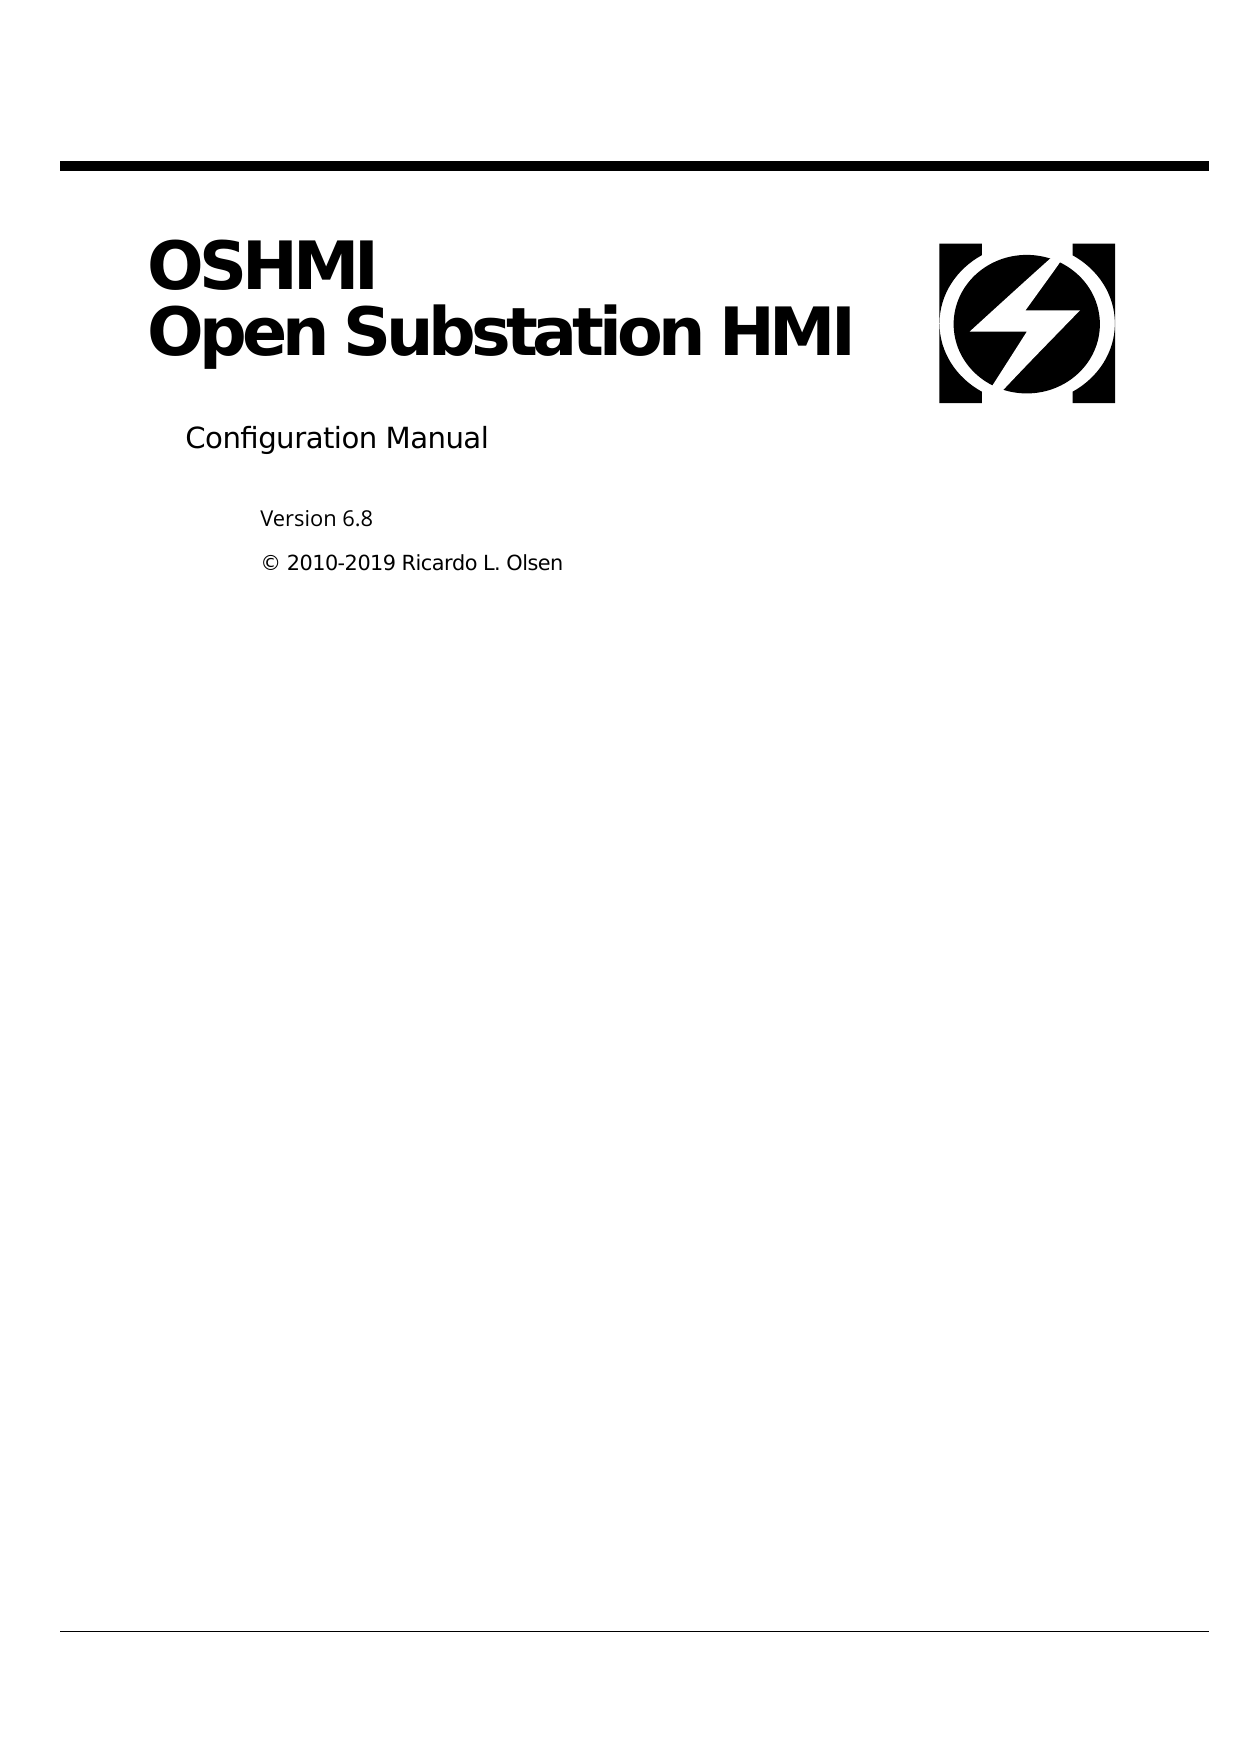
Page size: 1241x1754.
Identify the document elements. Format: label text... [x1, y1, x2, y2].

list Version 6.8 [223, 503, 1122, 533]
title OSHMI Open Substation HMI [60, 171, 1209, 369]
text Configuration Manual [185, 421, 1122, 455]
list © 2010-2019 Ricardo L. Olsen [223, 551, 1122, 575]
